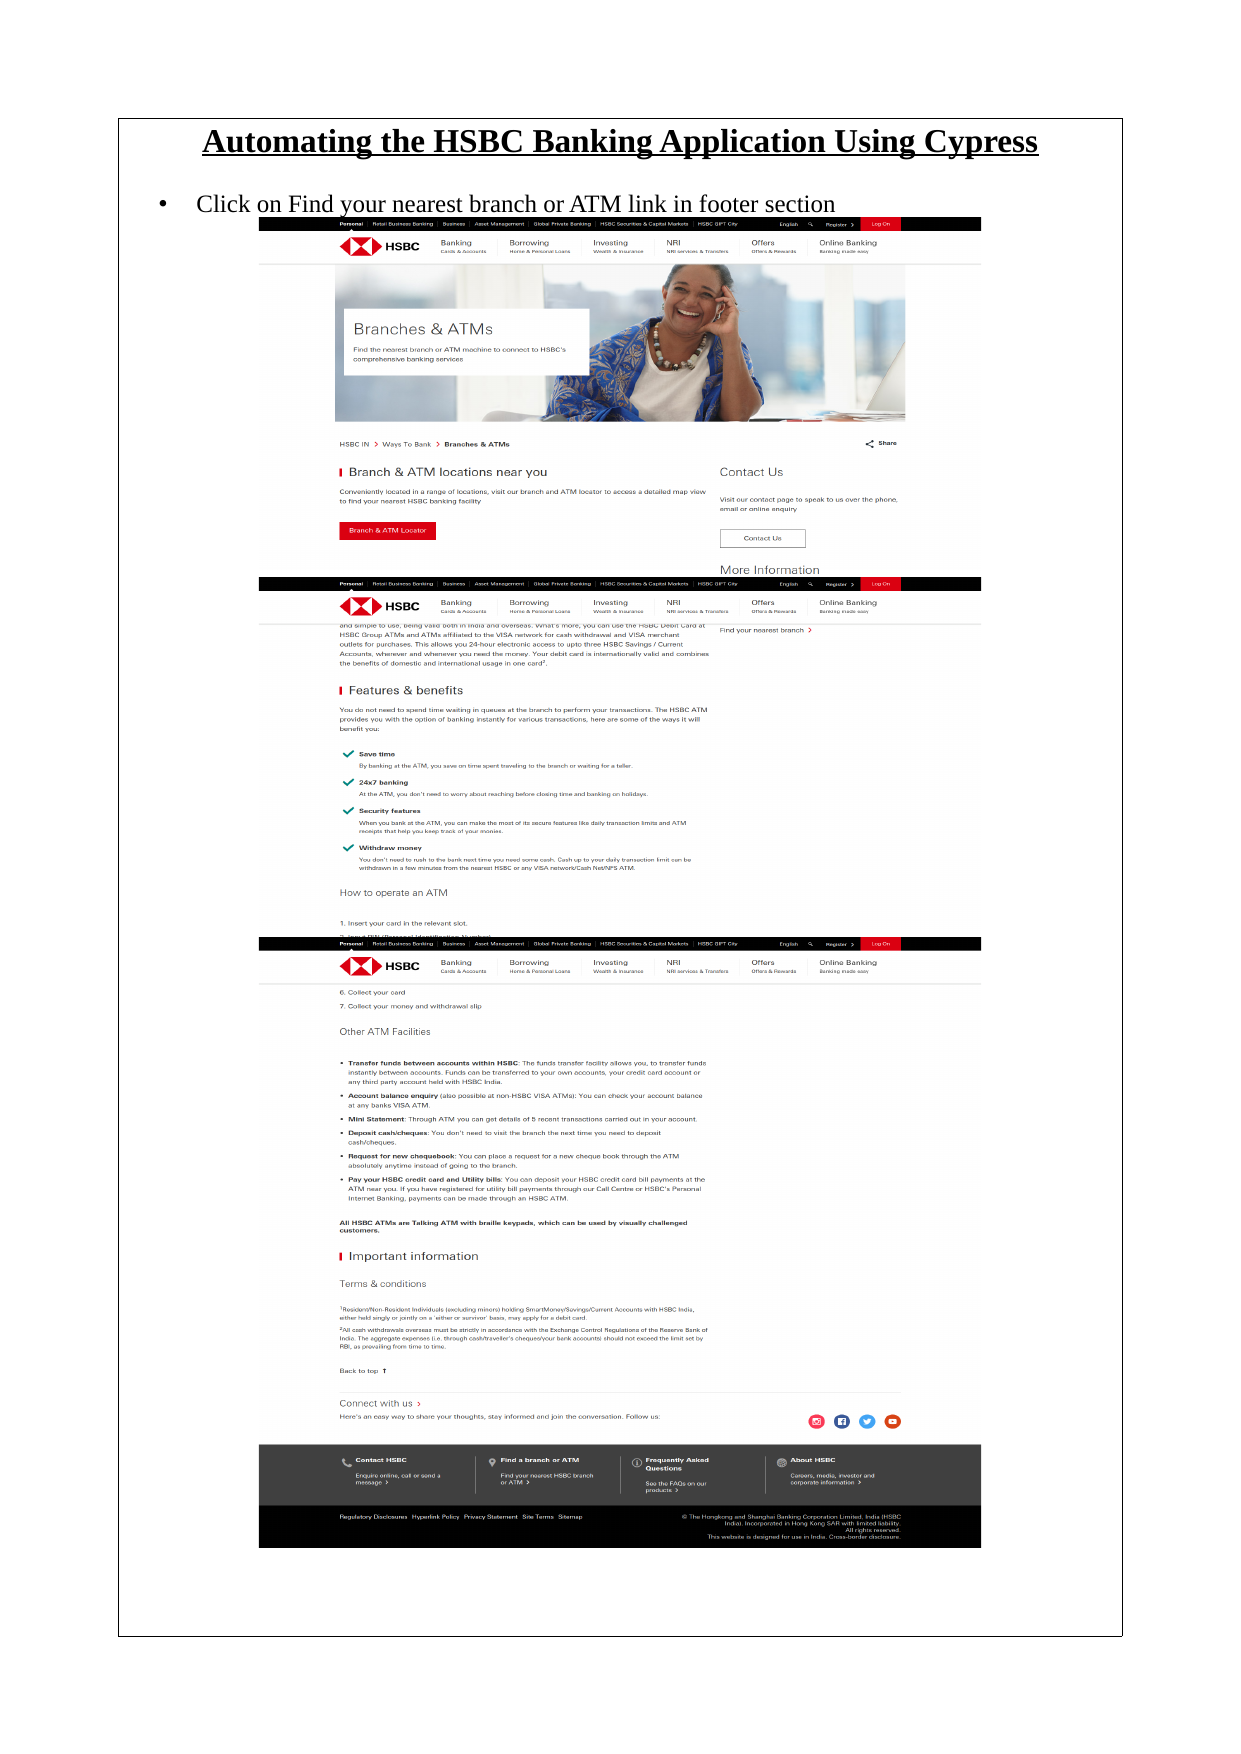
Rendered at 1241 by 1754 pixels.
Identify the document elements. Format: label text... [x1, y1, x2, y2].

picture [258, 217, 982, 1548]
list Click on Find your nearest branch or ATM link in footer section [159, 189, 1119, 218]
